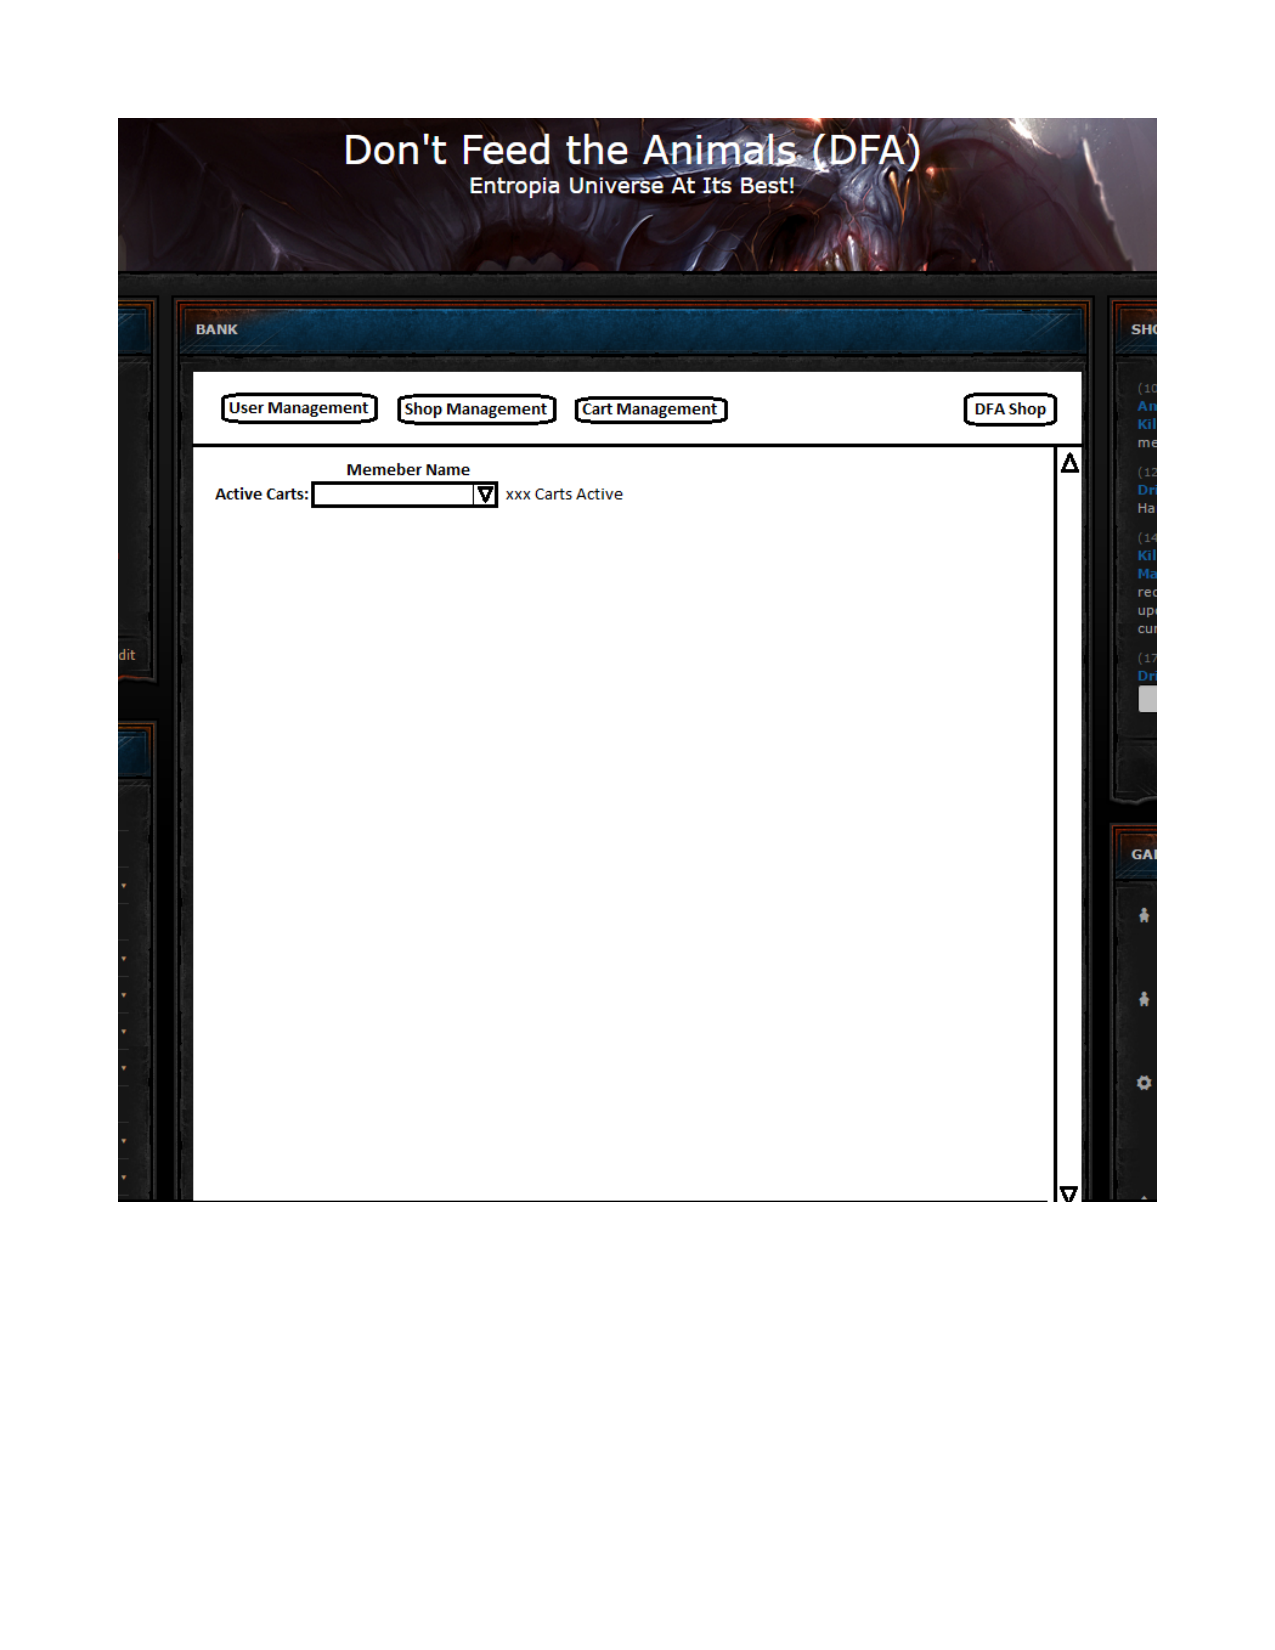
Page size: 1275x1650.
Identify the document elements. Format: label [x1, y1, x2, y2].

picture [118, 118, 1157, 1202]
